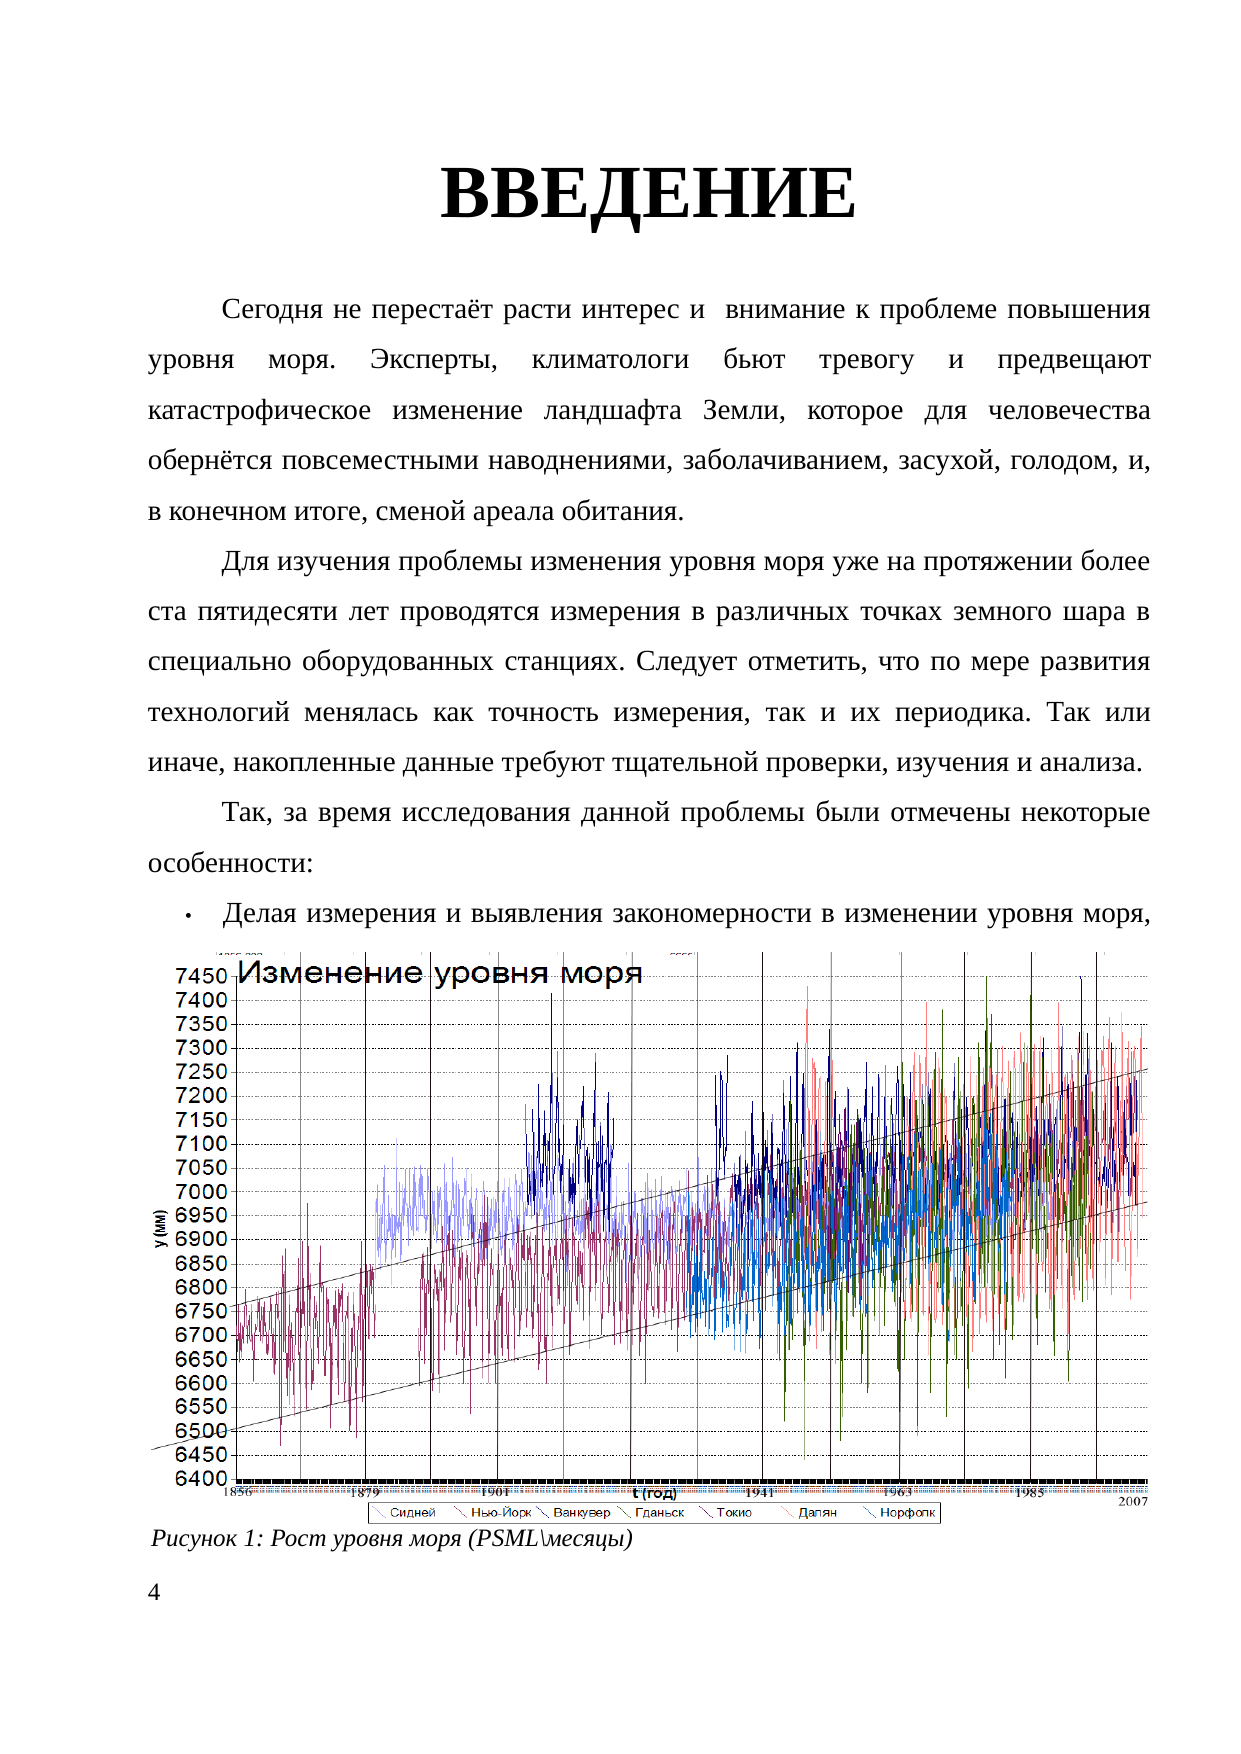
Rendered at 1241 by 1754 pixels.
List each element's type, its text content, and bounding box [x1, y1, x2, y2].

text Для изучения проблемы изменения уровня моря уже на протяжении более ста пятидесяти лет проводятся измерения в различных точках земного шара в специально оборудованных станциях. Следует отметить, что по мере развития технологий менялась как точность измерения, так и их периодика. Так или иначе, накопленные данные требуют тщательной проверки, изучения и анализа. [148, 543, 1152, 778]
picture [151, 952, 1148, 1524]
list [151, 939, 1148, 952]
list [151, 1552, 1148, 1570]
list Рисунок 1: Рост уровня моря (PSML\месяцы) [151, 1524, 1148, 1552]
text ВВЕДЕНИЕ [148, 148, 1152, 234]
text Сегодня не перестаёт расти интерес и внимание к проблеме повышения уровня моря. Эксперты, климатологи бьют тревогу и предвещают катастрофическое изменение ландшафта Земли, которое для человечества обернётся повсеместными наводнениями, заболачиванием, засухой, голодом, и, в конечном итоге, сменой ареала обитания. [148, 291, 1152, 526]
text Так, за время исследования данной проблемы были отмечены некоторые особенности: [148, 794, 1152, 878]
list Делая измерения и выявления закономерности в изменении уровня моря, [185, 895, 1152, 929]
